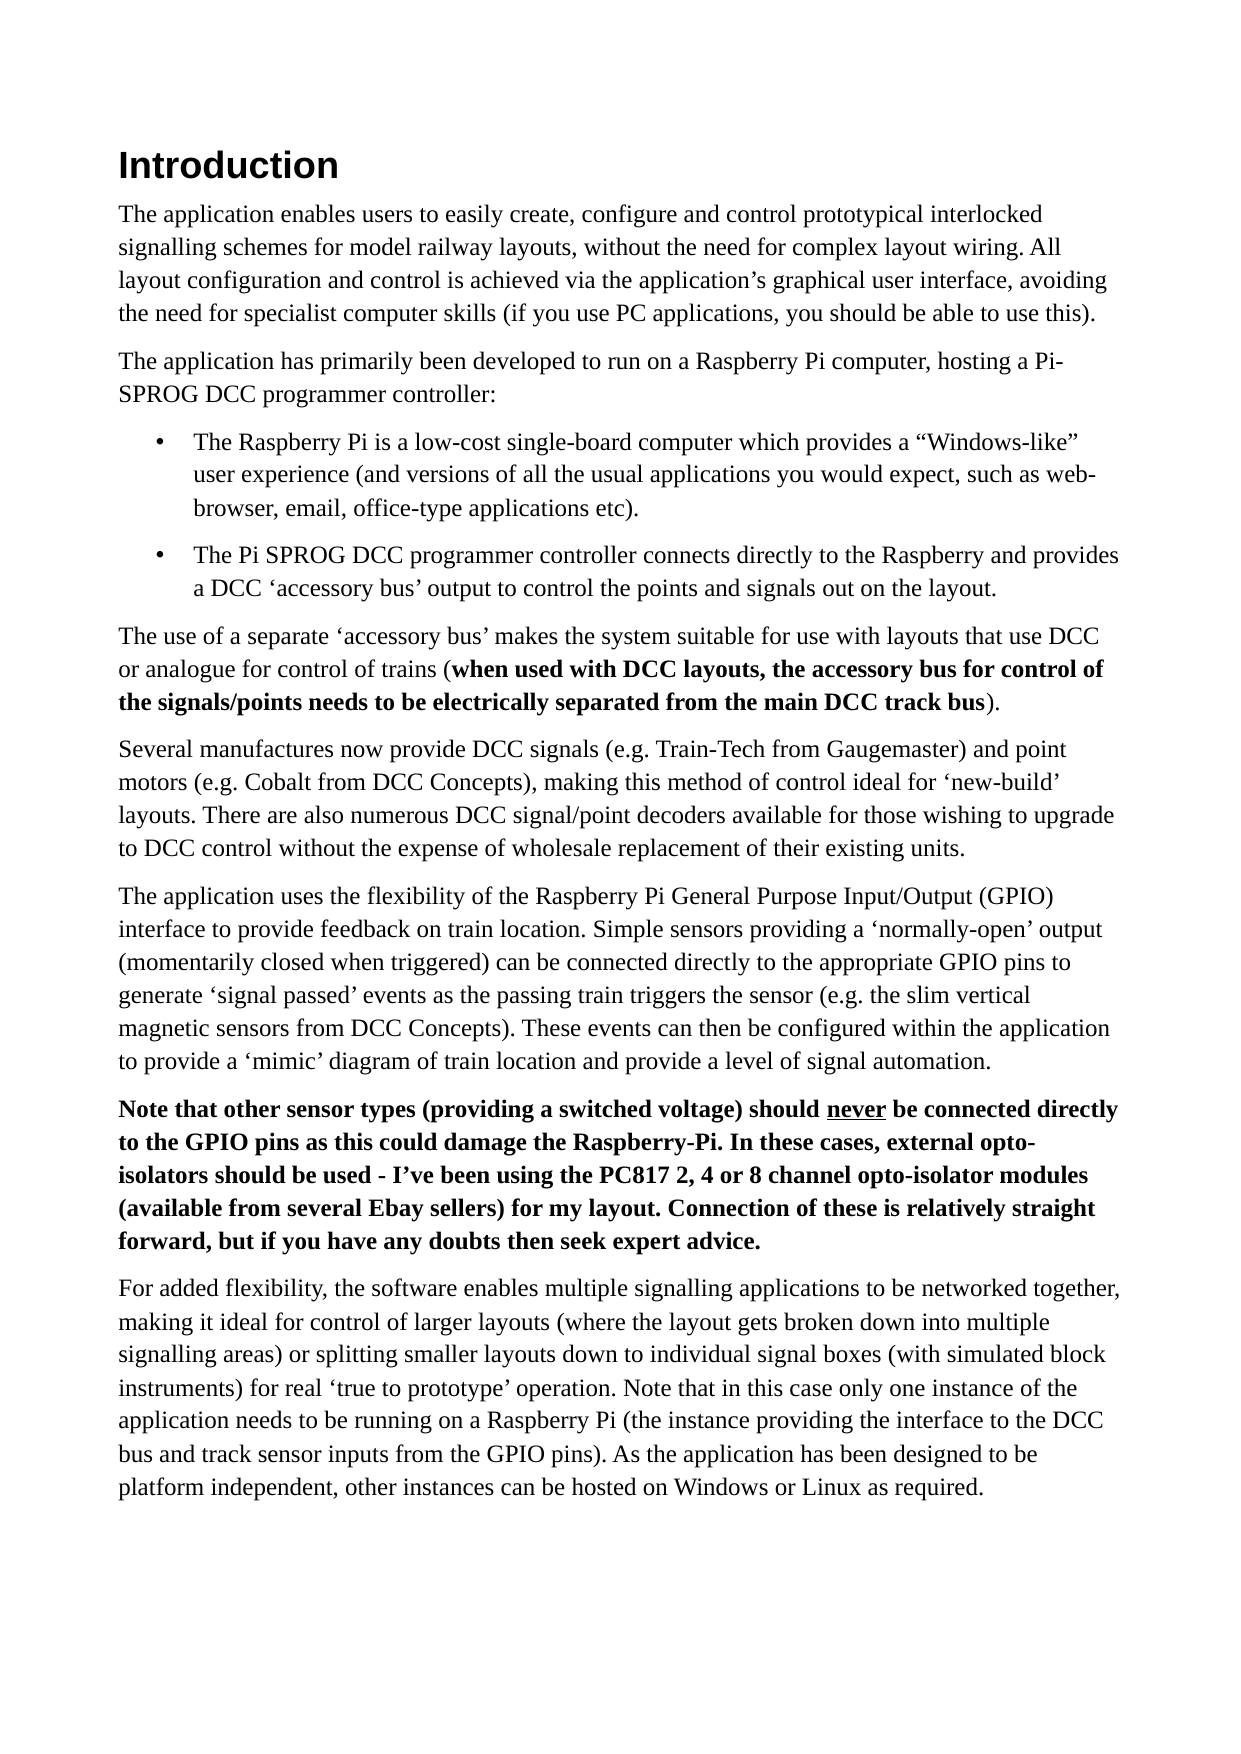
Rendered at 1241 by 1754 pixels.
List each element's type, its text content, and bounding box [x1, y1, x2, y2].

text Several manufactures now provide DCC signals (e.g. Train-Tech from Gaugemaster) and point motors (e.g. Cobalt from DCC Concepts), making this method of control ideal for ‘new-build’ layouts. There are also numerous DCC signal/point decoders available for those wishing to upgrade to DCC control without the expense of wholesale replacement of their existing units. [118, 734, 1122, 862]
text The application uses the flexibility of the Raspberry Pi General Purpose Input/Output (GPIO) interface to provide feedback on train location. Simple sensors providing a ‘normally-open’ output (momentarily closed when triggered) can be connected directly to the appropriate GPIO pins to generate ‘signal passed’ events as the passing train triggers the sensor (e.g. the slim vertical magnetic sensors from DCC Concepts). These events can then be configured within the application to provide a ‘mimic’ diagram of train location and provide a level of signal automation. [118, 881, 1122, 1075]
text The use of a separate ‘accessory bus’ makes the system suitable for use with layouts that use DCC or analogue for control of trains (when used with DCC layouts, the accessory bus for control of the signals/points needs to be electrically separated from the main DCC track bus). [118, 621, 1122, 716]
text The application enables users to easily create, configure and control prototypical interlocked signalling schemes for model railway layouts, without the need for complex layout wiring. All layout configuration and control is achieved via the application’s graphical user interface, avoiding the need for specialist computer skills (if you use PC applications, you should be able to use this). [118, 199, 1122, 327]
list The Pi SPROG DCC programmer controller connects directly to the Raspberry and provides a DCC ‘accessory bus’ output to control the points and signals out on the layout. [156, 540, 1122, 602]
list The Raspberry Pi is a low-cost single-board computer which provides a “Windows-like” user experience (and versions of all the usual applications you would expect, such as web-browser, email, office-type applications etc). [156, 427, 1122, 521]
text The application has primarily been developed to run on a Raspberry Pi computer, hosting a Pi-SPROG DCC programmer controller: [118, 346, 1122, 408]
subtitle Introduction [118, 143, 1122, 187]
text Note that other sensor types (providing a switched voltage) should never be connected directly to the GPIO pins as this could damage the Raspberry-Pi. In these cases, external opto-isolators should be used - I’ve been using the PC817 2, 4 or 8 channel opto-isolator modules (available from several Ebay sellers) for my layout. Connection of these is relatively straight forward, but if you have any doubts then seek expert advice. [118, 1094, 1122, 1255]
text For added flexibility, the software enables multiple signalling applications to be networked together, making it ideal for control of larger layouts (where the layout gets broken down into multiple signalling areas) or splitting smaller layouts down to individual signal boxes (with simulated block instruments) for real ‘true to prototype’ operation. Note that in this case only one instance of the application needs to be running on a Raspberry Pi (the instance providing the interface to the DCC bus and track sensor inputs from the GPIO pins). As the application has been designed to be platform independent, other instances can be hosted on Windows or Linux as required. [118, 1273, 1122, 1500]
